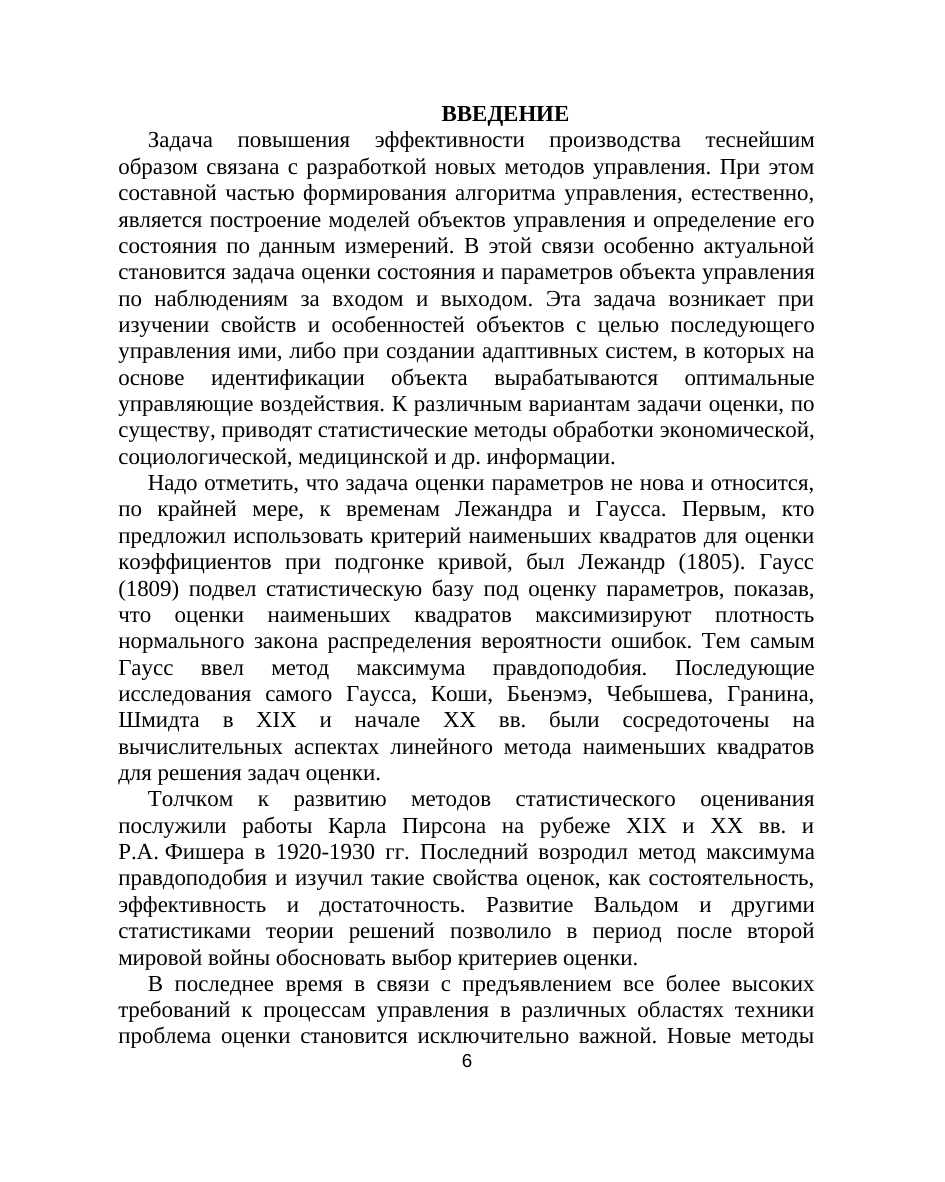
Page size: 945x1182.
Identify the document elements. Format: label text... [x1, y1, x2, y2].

text ВВЕДЕНИЕ [118, 100, 816, 127]
text Задача повышения эффективности производства теснейшим образом связана с разработкой новых методов управления. При этом составной частью формирования алгоритма управления, естественно, является построение моделей объектов управления и определение его состояния по данным измерений. В этой связи особенно актуальной становится задача оценки состояния и параметров объекта управления по наблюдениям за входом и выходом. Эта задача возникает при изучении свойств и особенностей объектов с целью последующего управления ими, либо при создании адаптивных систем, в которых на основе идентификации объекта вырабатываются оптимальные управляющие воздействия. К различным вариантам задачи оценки, по существу, приводят статистические методы обработки экономической, социологической, медицинской и др. информации. [118, 127, 816, 469]
text Толчком к развитию методов статистического оценивания послужили работы Карла Пирсона на рубеже ХIХ и ХХ вв. и Р.А. Фишера в 1920-1930 гг. Последний возродил метод максимума правдоподобия и изучил такие свойства оценок, как состоятельность, эффективность и достаточность. Развитие Вальдом и другими статистиками теории решений позволило в период после второй мировой войны обосновать выбор критериев оценки. [118, 785, 816, 970]
text Надо отметить, что задача оценки параметров не нова и относится, по крайней мере, к временам Лежандра и Гаусса. Первым, кто предложил использовать критерий наименьших квадратов для оценки коэффициентов при подгонке кривой, был Лежандр (1805). Гаусс (1809) подвел статистическую базу под оценку параметров, показав, что оценки наименьших квадратов максимизируют плотность нормального закона распределения вероятности ошибок. Тем самым Гаусс ввел метод максимума правдоподобия. Последующие исследования самого Гаусса, Коши, Бьенэмэ, Чебышева, Гранина, Шмидта в ХIХ и начале ХХ вв. были сосредоточены на вычислительных аспектах линейного метода наименьших квадратов для решения задач оценки. [118, 469, 816, 785]
text В последнее время в связи с предъявлением все более высоких требований к процессам управления в различных областях техники проблема оценки становится исключительно важной. Новые методы [118, 970, 816, 1049]
